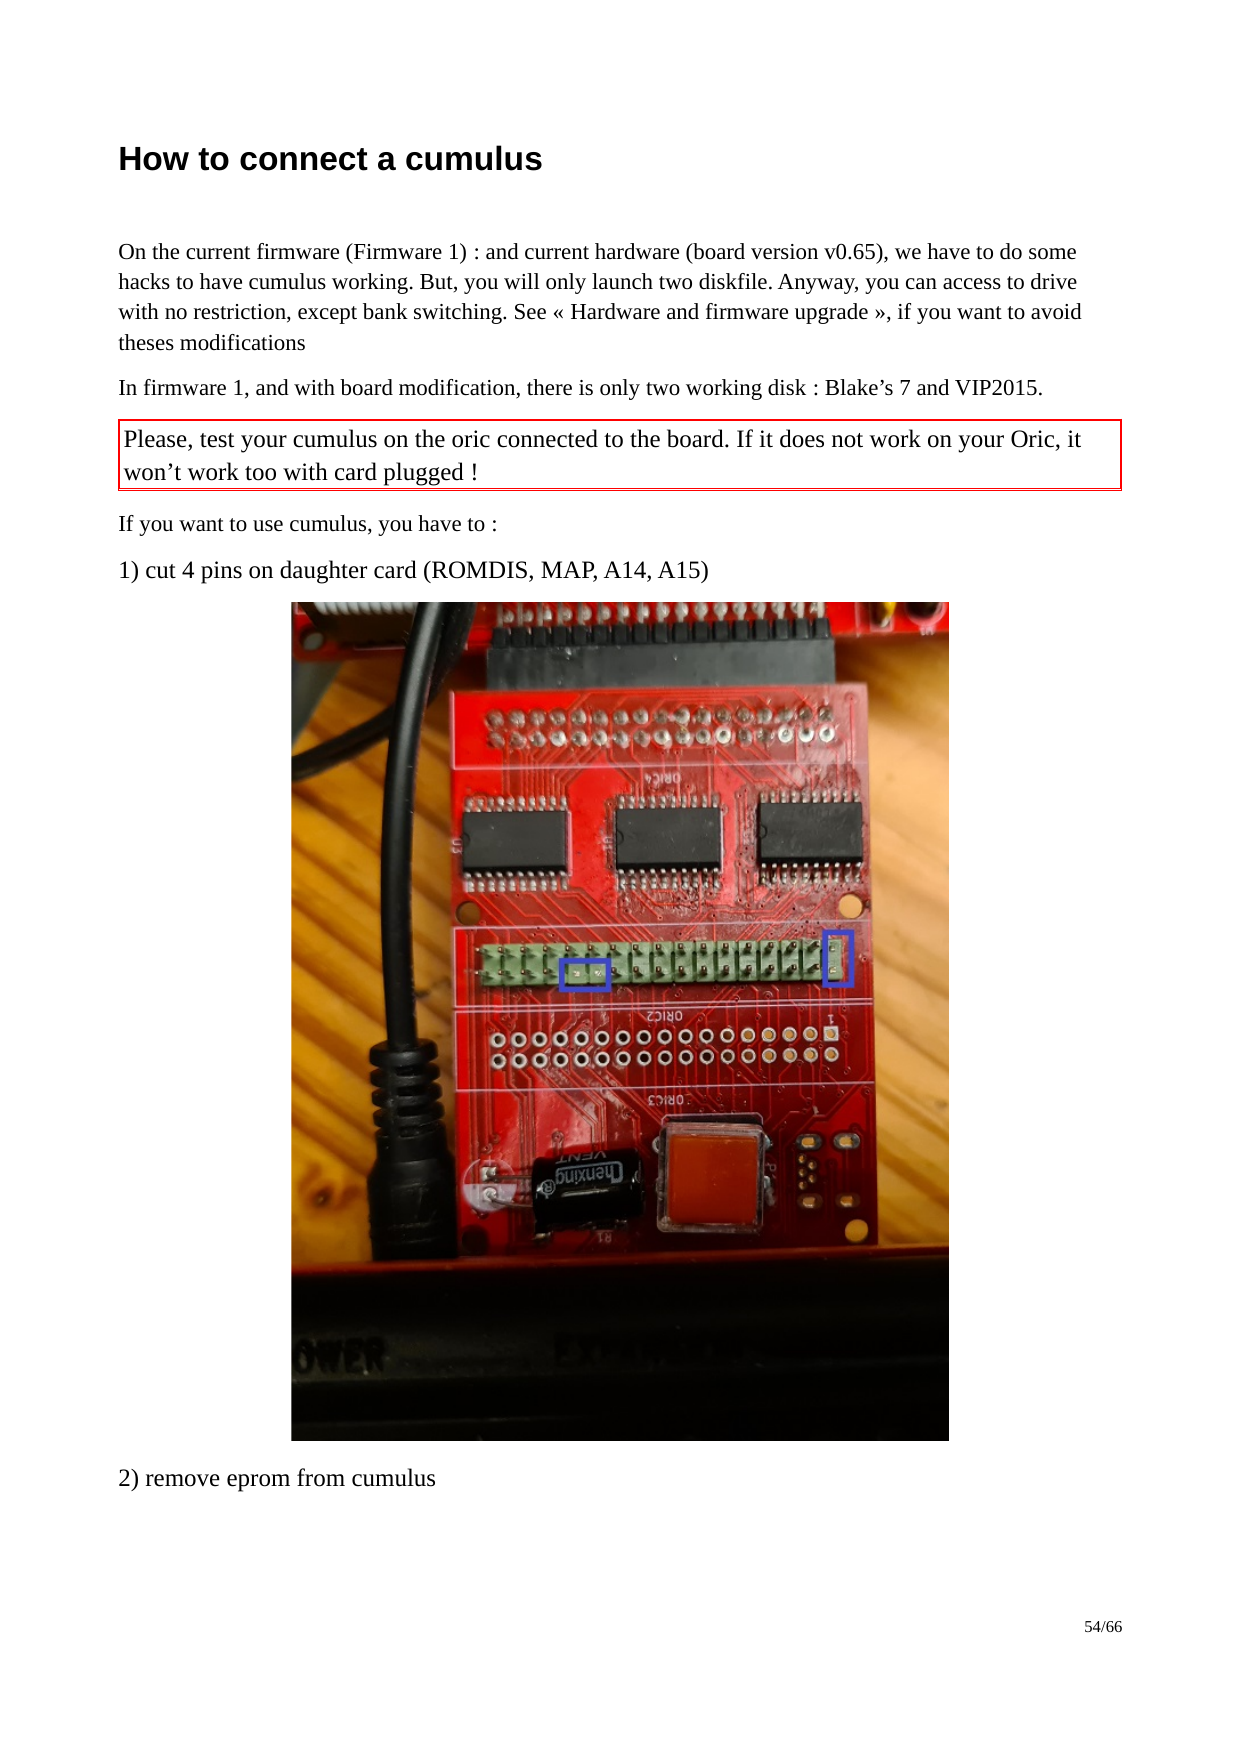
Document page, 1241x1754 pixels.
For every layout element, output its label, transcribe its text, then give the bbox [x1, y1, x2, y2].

text On the current firmware (Firmware 1) : and current hardware (board version v0.65), we have to do some hacks to have cumulus working. But, you will only launch two diskfile. Anyway, you can access to drive with no restriction, except bank switching. See « Hardware and firmware upgrade », if you want to avoid theses modifications [118, 238, 1122, 355]
text In firmware 1, and with board modification, there is only two working disk : Blake’s 7 and VIP2015. [118, 373, 1122, 400]
text 2) remove eprom from cumulus [118, 1463, 1122, 1492]
picture [291, 602, 949, 1441]
subtitle How to connect a cumulus [118, 139, 1122, 178]
text If you want to use cumulus, you have to : [118, 510, 1122, 536]
text 1) cut 4 pins on daughter card (ROMDIS, MAP, A14, A15) [118, 555, 1122, 583]
text Please, test your cumulus on the oric connected to the board. If it does not work on your Oric, it won’t work too with card plugged ! [120, 421, 1120, 488]
